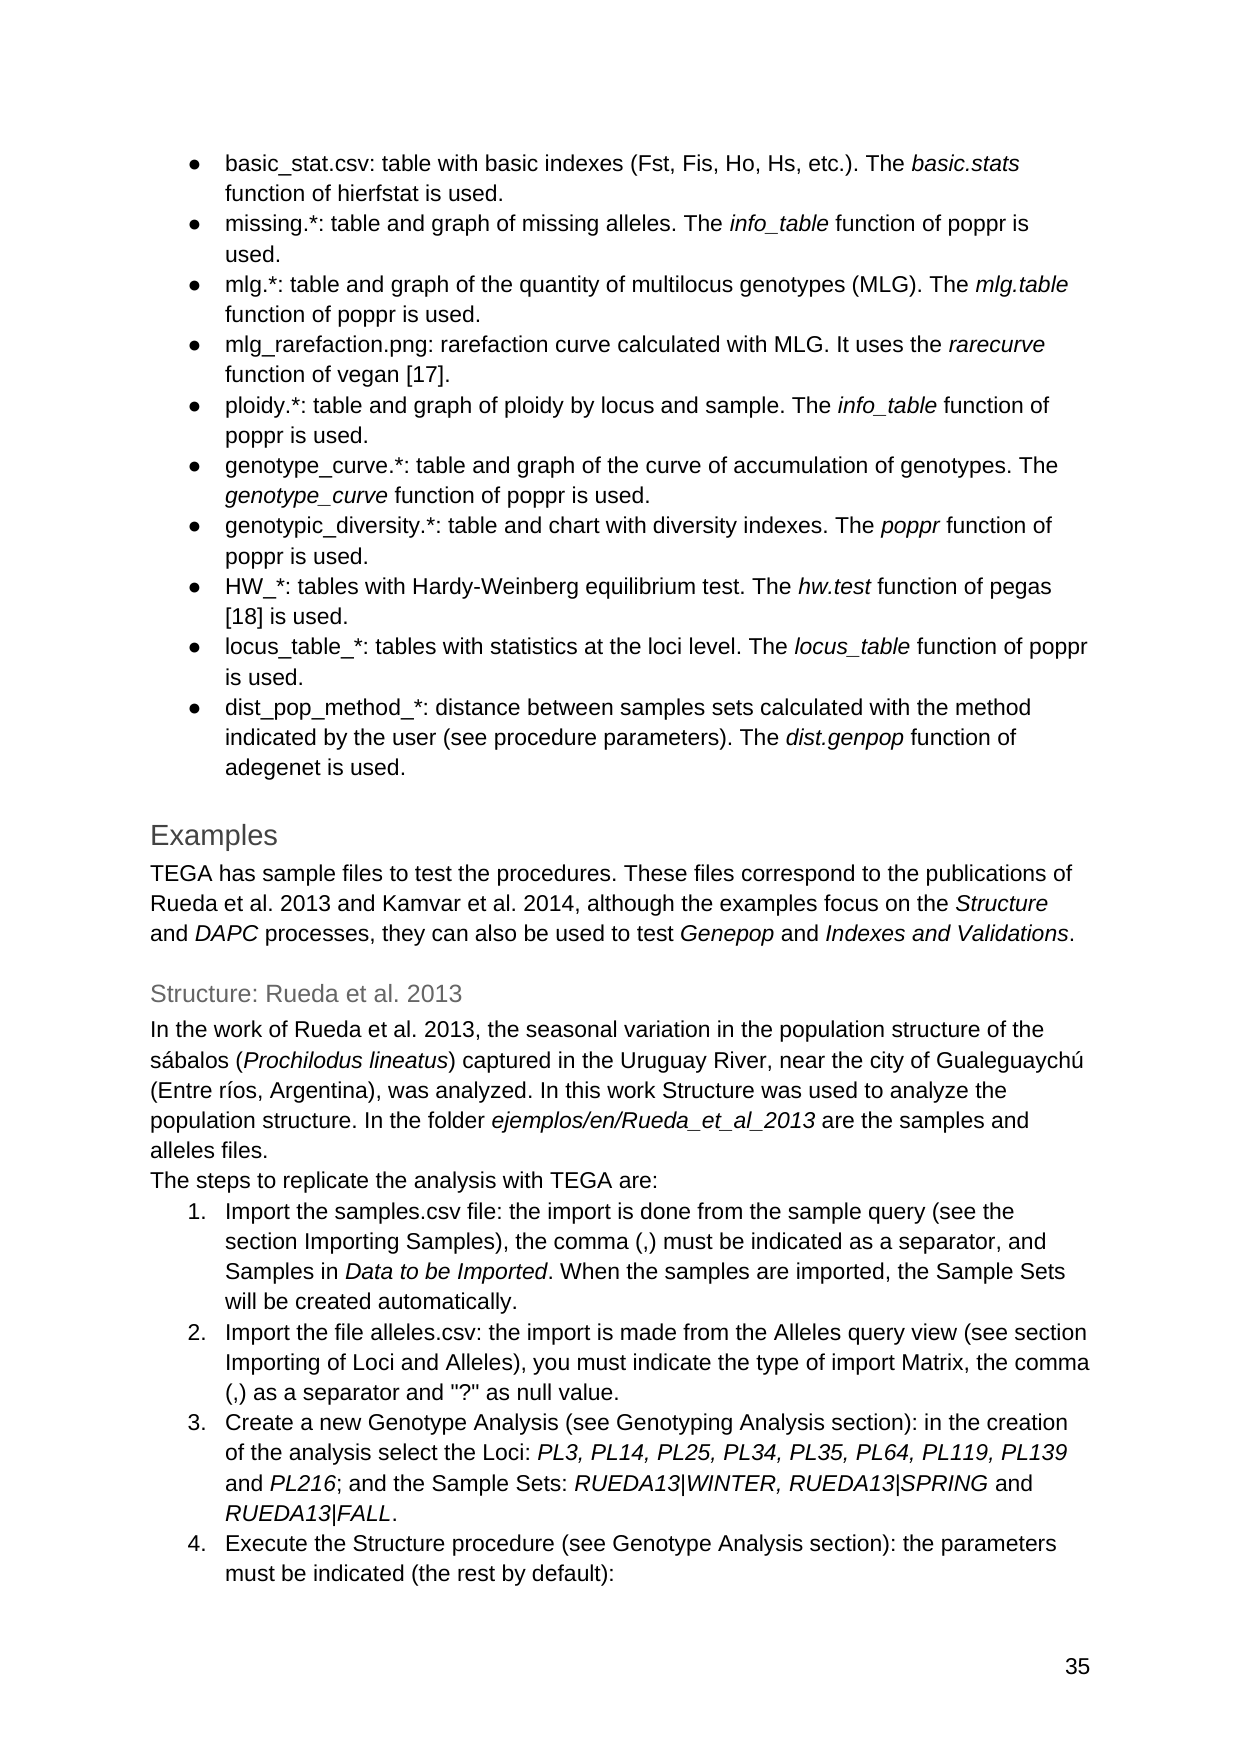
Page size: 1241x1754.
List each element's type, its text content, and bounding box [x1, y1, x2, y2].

subtitle Structure: Rueda et al. 2013 [150, 979, 1090, 1008]
list genotypic_diversity.*: table and chart with diversity indexes. The poppr function of poppr is used. [187, 512, 1090, 569]
list dist_pop_method_*: distance between samples sets calculated with the method indicated by the user (see procedure parameters). The dist.genpop function of adegenet is used. [187, 694, 1090, 781]
list locus_table_*: tables with statistics at the loci level. The locus_table function of poppr is used. [187, 633, 1090, 690]
list missing.*: table and graph of missing alleles. The info_table function of poppr is used. [187, 210, 1090, 267]
list mlg_rarefaction.png: rarefaction curve calculated with MLG. It uses the rarecurve function of vegan [17]. [187, 331, 1090, 388]
list HW_*: tables with Hardy-Weinberg equilibrium test. The hw.test function of pegas [18] is used. [187, 573, 1090, 629]
list mlg.*: table and graph of the quantity of multilocus genotypes (MLG). The mlg.table function of poppr is used. [187, 271, 1090, 327]
list Execute the Structure procedure (see Genotype Analysis section): the parameters must be indicated (the rest by default): [187, 1530, 1090, 1587]
list ploidy.*: table and graph of ploidy by locus and sample. The info_table function of poppr is used. [187, 392, 1090, 448]
list Import the samples.csv file: the import is done from the sample query (see the section Importing Samples), the comma (,) must be indicated as a separator, and Samples in Data to be Imported. When the samples are imported, the Sample Sets will be created automatically. [187, 1198, 1090, 1315]
text TEGA has sample files to test the procedures. These files correspond to the publications of Rueda et al. 2013 and Kamvar et al. 2014, although the examples focus on the Structure and DAPC processes, they can also be used to test Genepop and Indexes and Validations. [150, 859, 1090, 946]
list Import the file alleles.csv: the import is made from the Alleles query view (see section Importing of Loci and Alleles), you must indicate the type of import Matrix, the comma (,) as a separator and "?" as null value. [187, 1318, 1090, 1405]
text In the work of Rueda et al. 2013, the seasonal variation in the population structure of the sábalos (Prochilodus lineatus) captured in the Uruguay River, near the city of Gualeguaychú (Entre ríos, Argentina), was analyzed. In this work Structure was used to analyze the population structure. In the folder ejemplos/en/Rueda_et_al_2013 are the samples and alleles files. [150, 1016, 1090, 1164]
list Create a new Genotype Analysis (see Genotyping Analysis section): in the creation of the analysis select the Loci: PL3, PL14, PL25, PL34, PL35, PL64, PL119, PL139 and PL216; and the Sample Sets: RUEDA13|WINTER, RUEDA13|SPRING and RUEDA13|FALL. [187, 1409, 1090, 1526]
subtitle Examples [150, 818, 1090, 851]
text The steps to replicate the analysis with TEGA are: [150, 1167, 1090, 1194]
list genotype_curve.*: table and graph of the curve of accumulation of genotypes. The genotype_curve function of poppr is used. [187, 452, 1090, 509]
list basic_stat.csv: table with basic indexes (Fst, Fis, Ho, Hs, etc.). The basic.stats function of hierfstat is used. [187, 150, 1090, 207]
